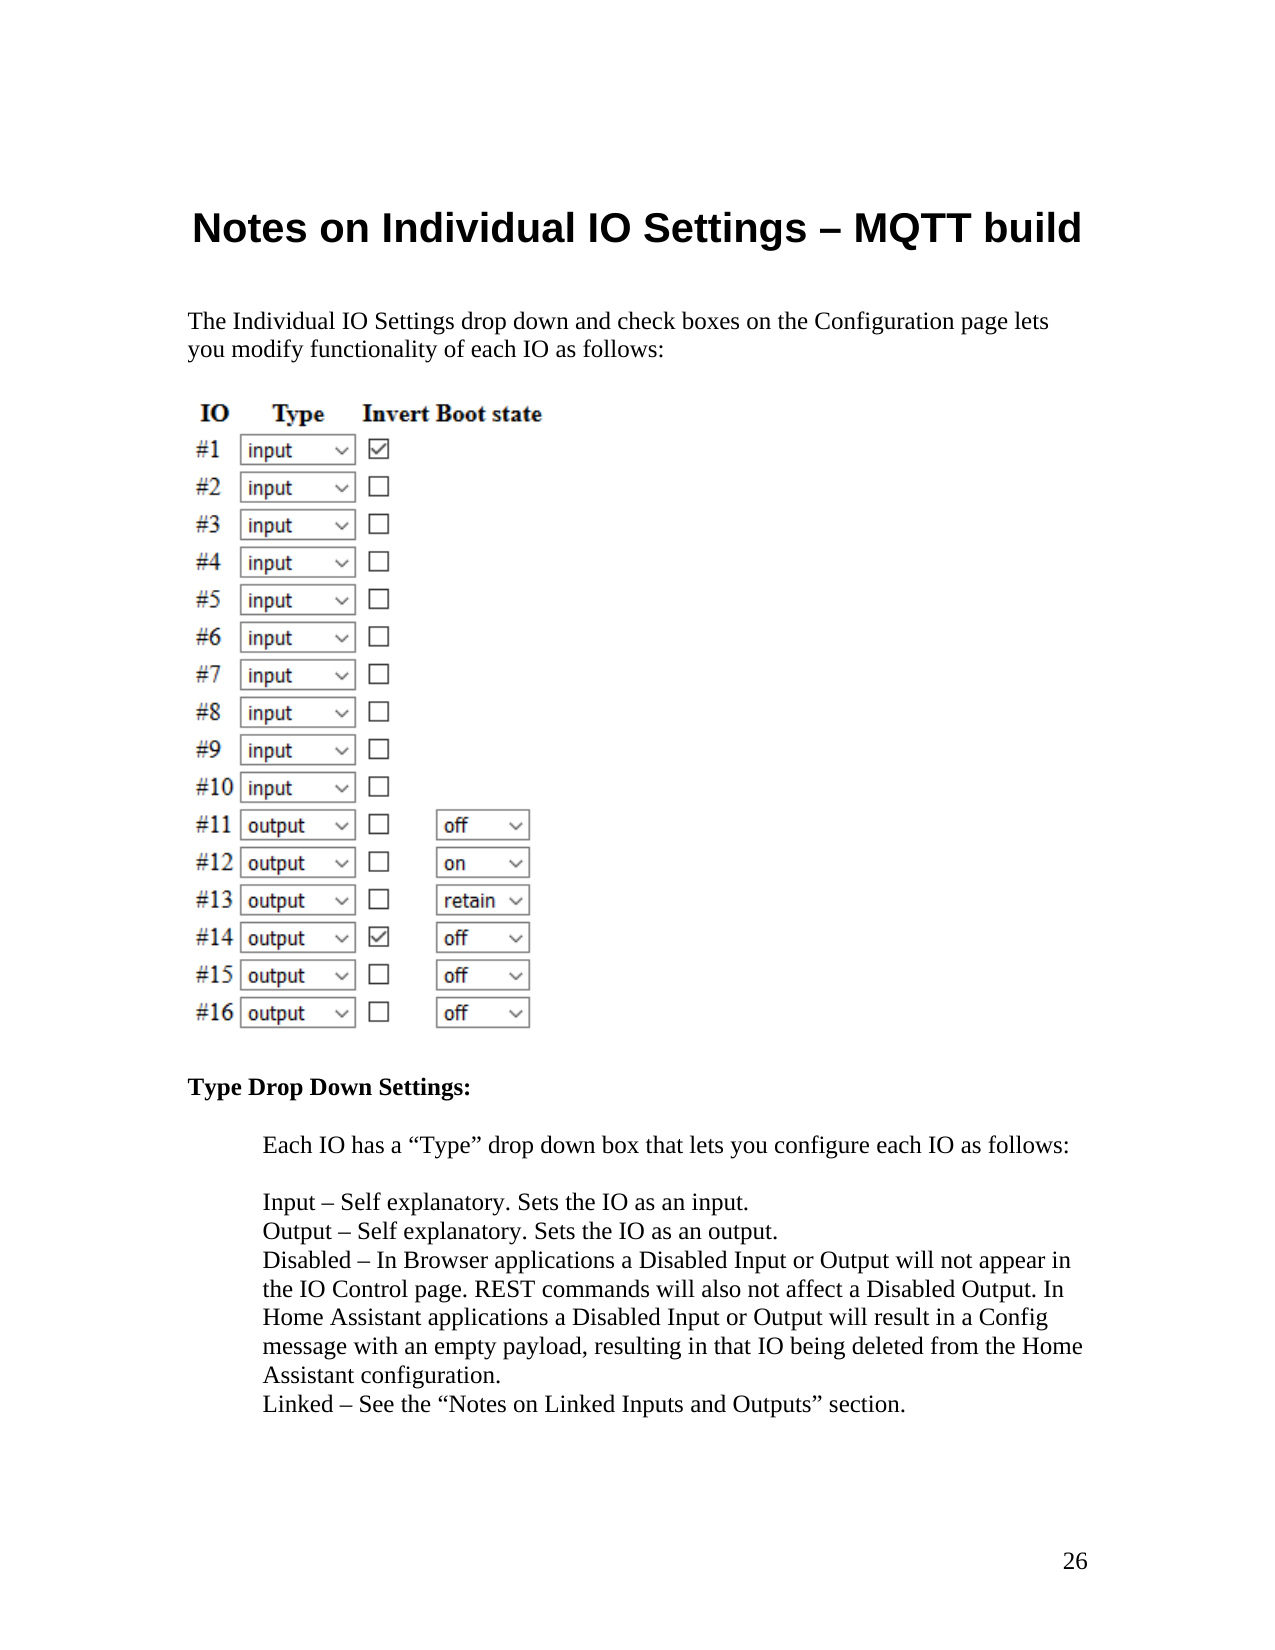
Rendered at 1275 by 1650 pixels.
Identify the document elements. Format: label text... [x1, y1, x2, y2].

text Linked – See the “Notes on Linked Inputs and Outputs” section. [262, 1389, 1087, 1417]
text The Individual IO Settings drop down and check boxes on the Configuration page lets you modify functionality of each IO as follows: [187, 306, 1087, 363]
text Disabled – In Browser applications a Disabled Input or Output will not appear in the IO Control page. REST commands will also not affect a Disabled Output. In Home Assistant applications a Disabled Input or Output will result in a Config message with an empty payload, resulting in that IO being deleted from the Home Assistant configuration. [262, 1245, 1087, 1389]
text Output – Self explanatory. Sets the IO as an output. [262, 1216, 1087, 1245]
text Input – Self explanatory. Sets the IO as an input. [262, 1187, 1087, 1216]
picture [187, 392, 546, 1044]
text Each IO has a “Type” drop down box that lets you configure each IO as follows: [262, 1130, 1087, 1159]
text Type Drop Down Settings: [187, 1072, 1087, 1101]
subtitle Notes on Individual IO Settings – MQTT build [187, 204, 1087, 252]
